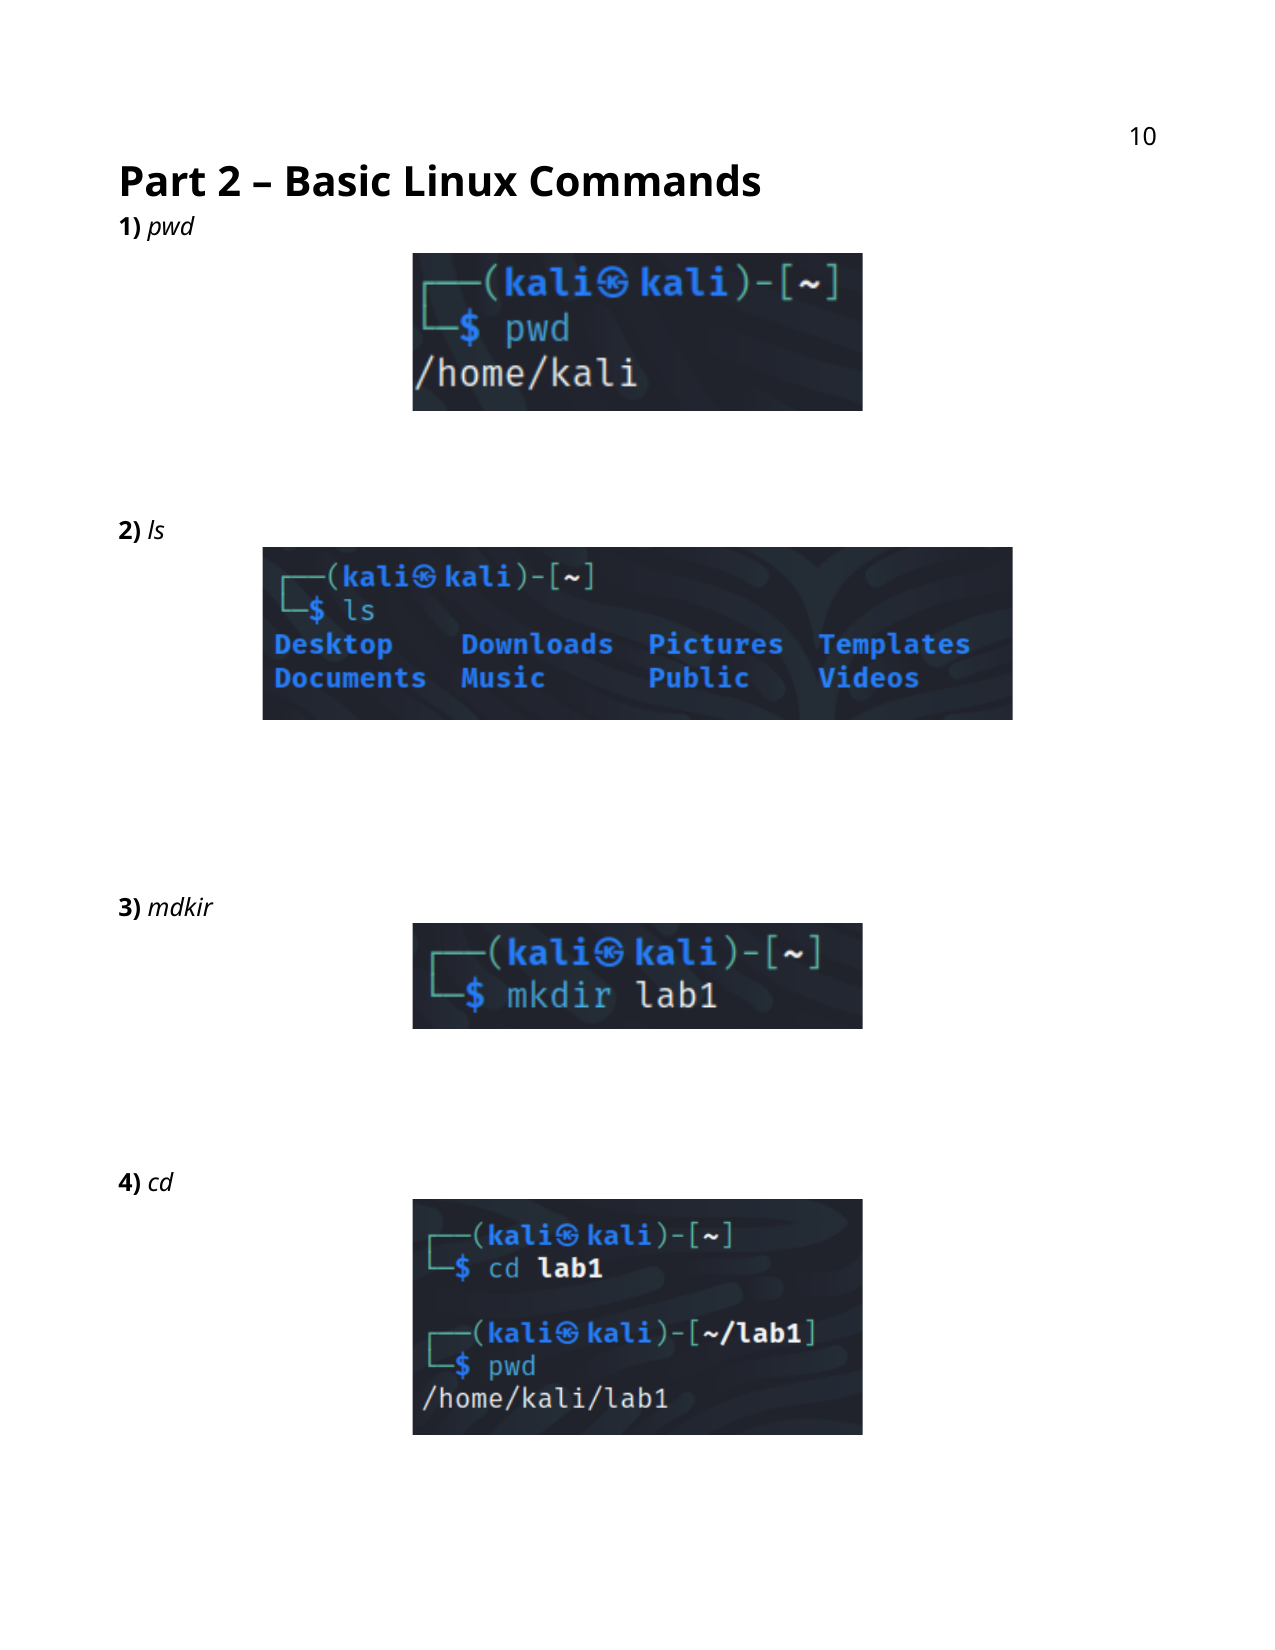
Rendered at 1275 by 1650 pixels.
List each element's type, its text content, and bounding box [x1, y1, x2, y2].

text 2) ls [118, 513, 1157, 547]
text 1) pwd [118, 209, 1157, 243]
picture [412, 1199, 863, 1435]
picture [412, 923, 863, 1029]
picture [262, 547, 1013, 720]
text 4) cd [118, 1165, 1157, 1199]
text 3) mdkir [118, 890, 1157, 924]
picture [412, 253, 863, 411]
text Part 2 – Basic Linux Commands [118, 152, 1157, 209]
